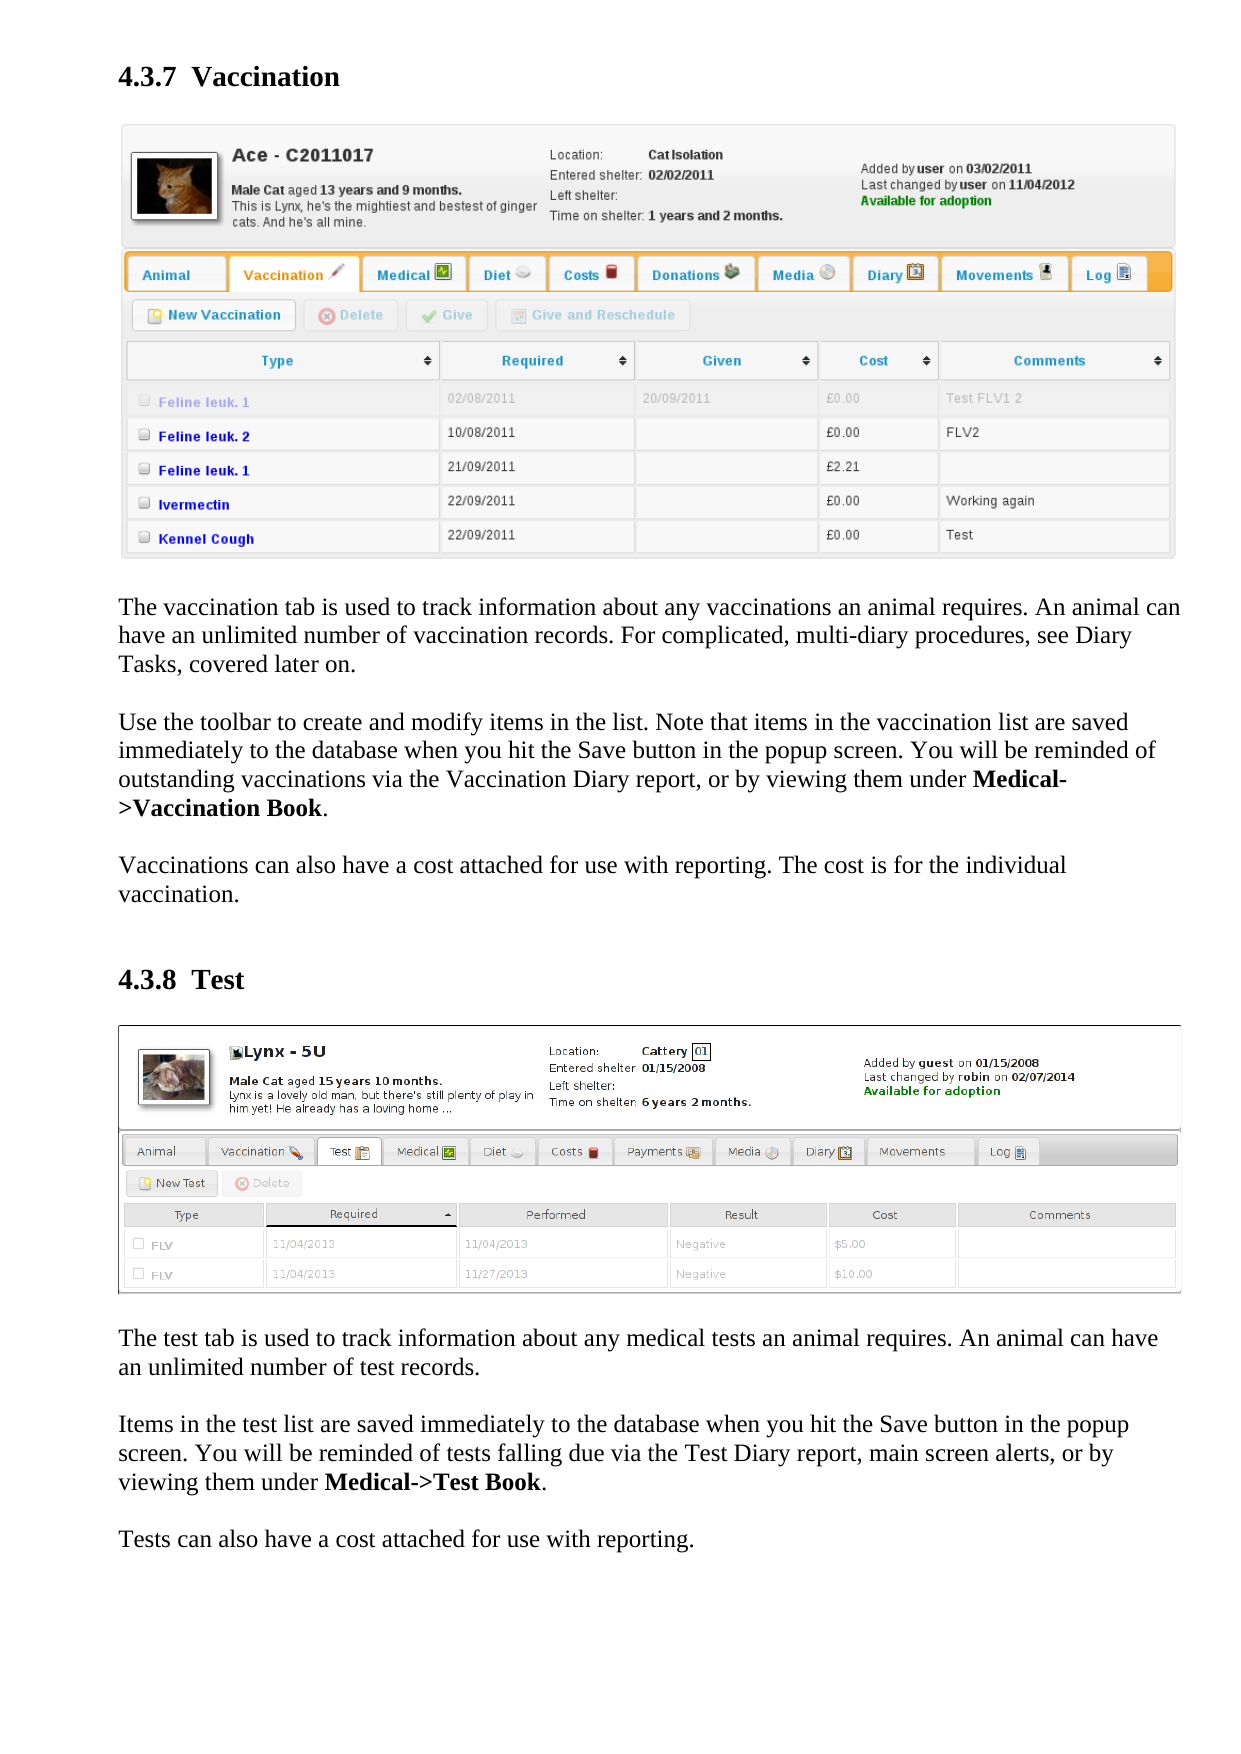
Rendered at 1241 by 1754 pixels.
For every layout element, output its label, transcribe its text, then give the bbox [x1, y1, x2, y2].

picture [118, 1025, 1182, 1294]
text Vaccinations can also have a cost attached for use with reporting. The cost is for the individual vaccination. [118, 851, 1181, 908]
text The vaccination tab is used to track information about any vaccinations an animal requires. An animal can have an unlimited number of vaccination records. For complicated, multi-diary procedures, see Diary Tasks, covered later on. [118, 592, 1181, 678]
text The test tab is used to track information about any medical tests an animal requires. An animal can have an unlimited number of test records. [118, 1323, 1181, 1381]
subtitle Test [118, 962, 1181, 996]
text Tests can also have a cost attached for use with reporting. [118, 1524, 1181, 1553]
text Items in the test list are saved immediately to the database when you hit the Save button in the popup screen. You will be reminded of tests falling due via the Test Diary report, main screen alerts, or by viewing them under Medical->Test Book. [118, 1409, 1181, 1496]
text Use the toolbar to create and modify items in the list. Note that items in the vaccination list are saved immediately to the database when you hit the Save button in the popup screen. You will be reminded of outstanding vaccinations via the Vaccination Diary report, or by viewing them under Medical->Vaccination Book. [118, 707, 1181, 822]
subtitle Vaccination [118, 59, 1181, 93]
picture [118, 122, 1182, 563]
